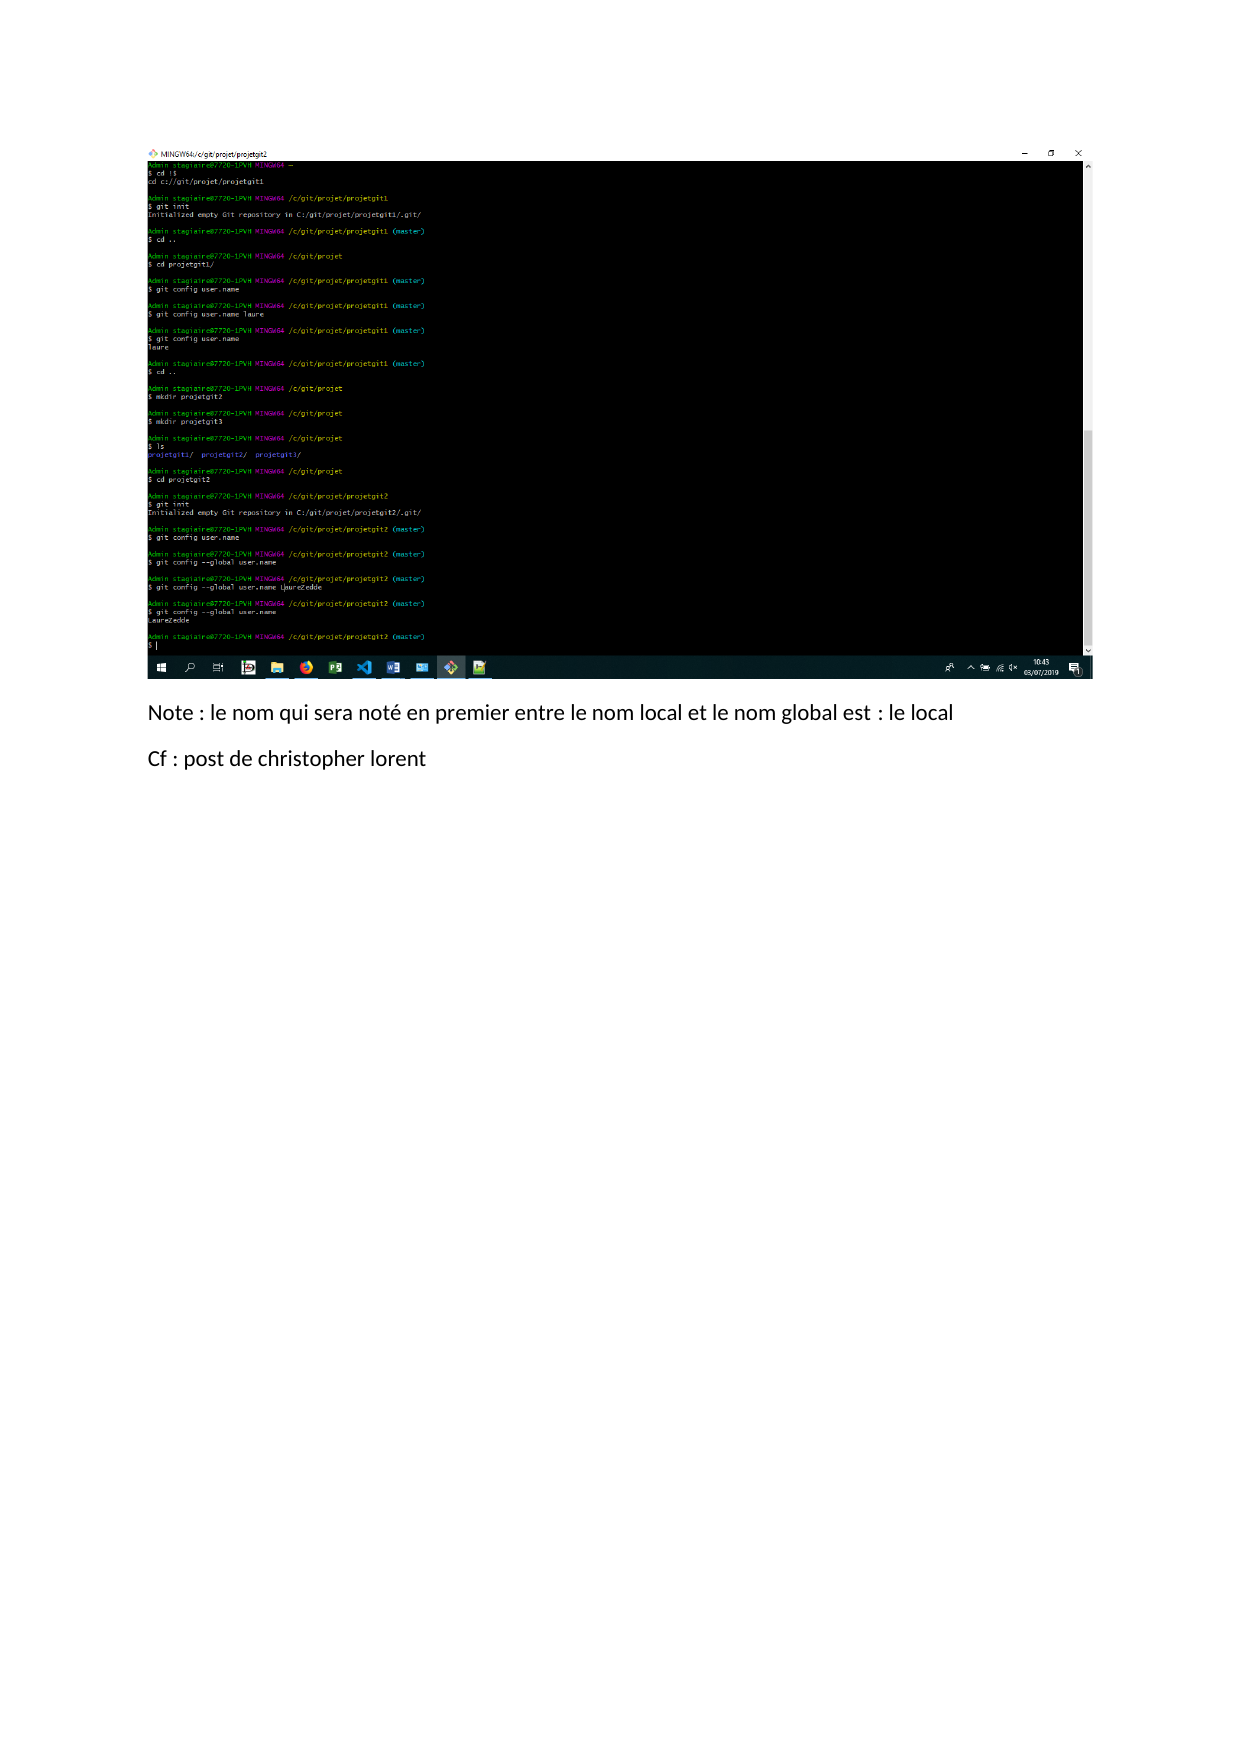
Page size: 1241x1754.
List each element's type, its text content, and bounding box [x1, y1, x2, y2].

picture [147, 147, 1093, 679]
text Cf : post de christopher lorent [148, 744, 1093, 772]
text Note : le nom qui sera noté en premier entre le nom local et le nom global est : le local [148, 698, 1093, 726]
